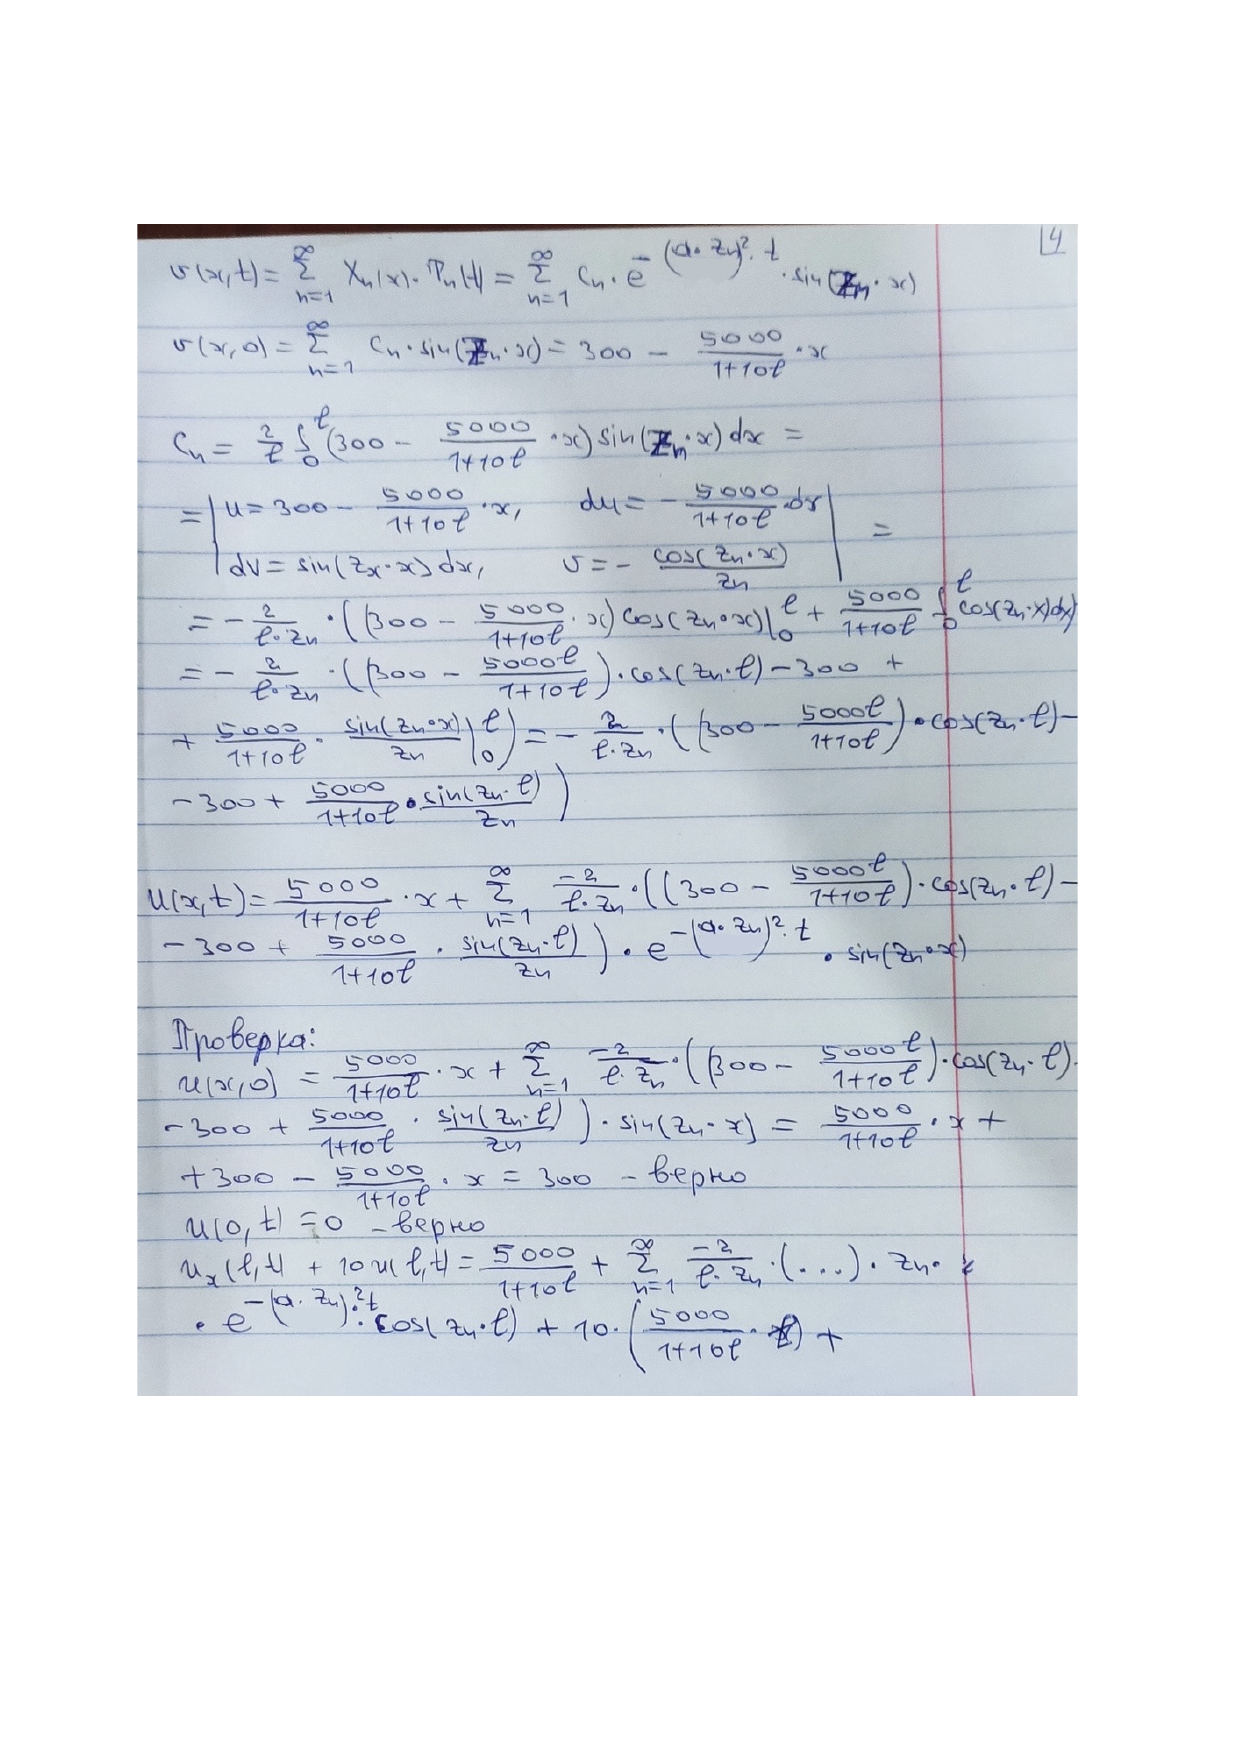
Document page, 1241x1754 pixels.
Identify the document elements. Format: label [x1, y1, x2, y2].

picture [137, 224, 1078, 1396]
